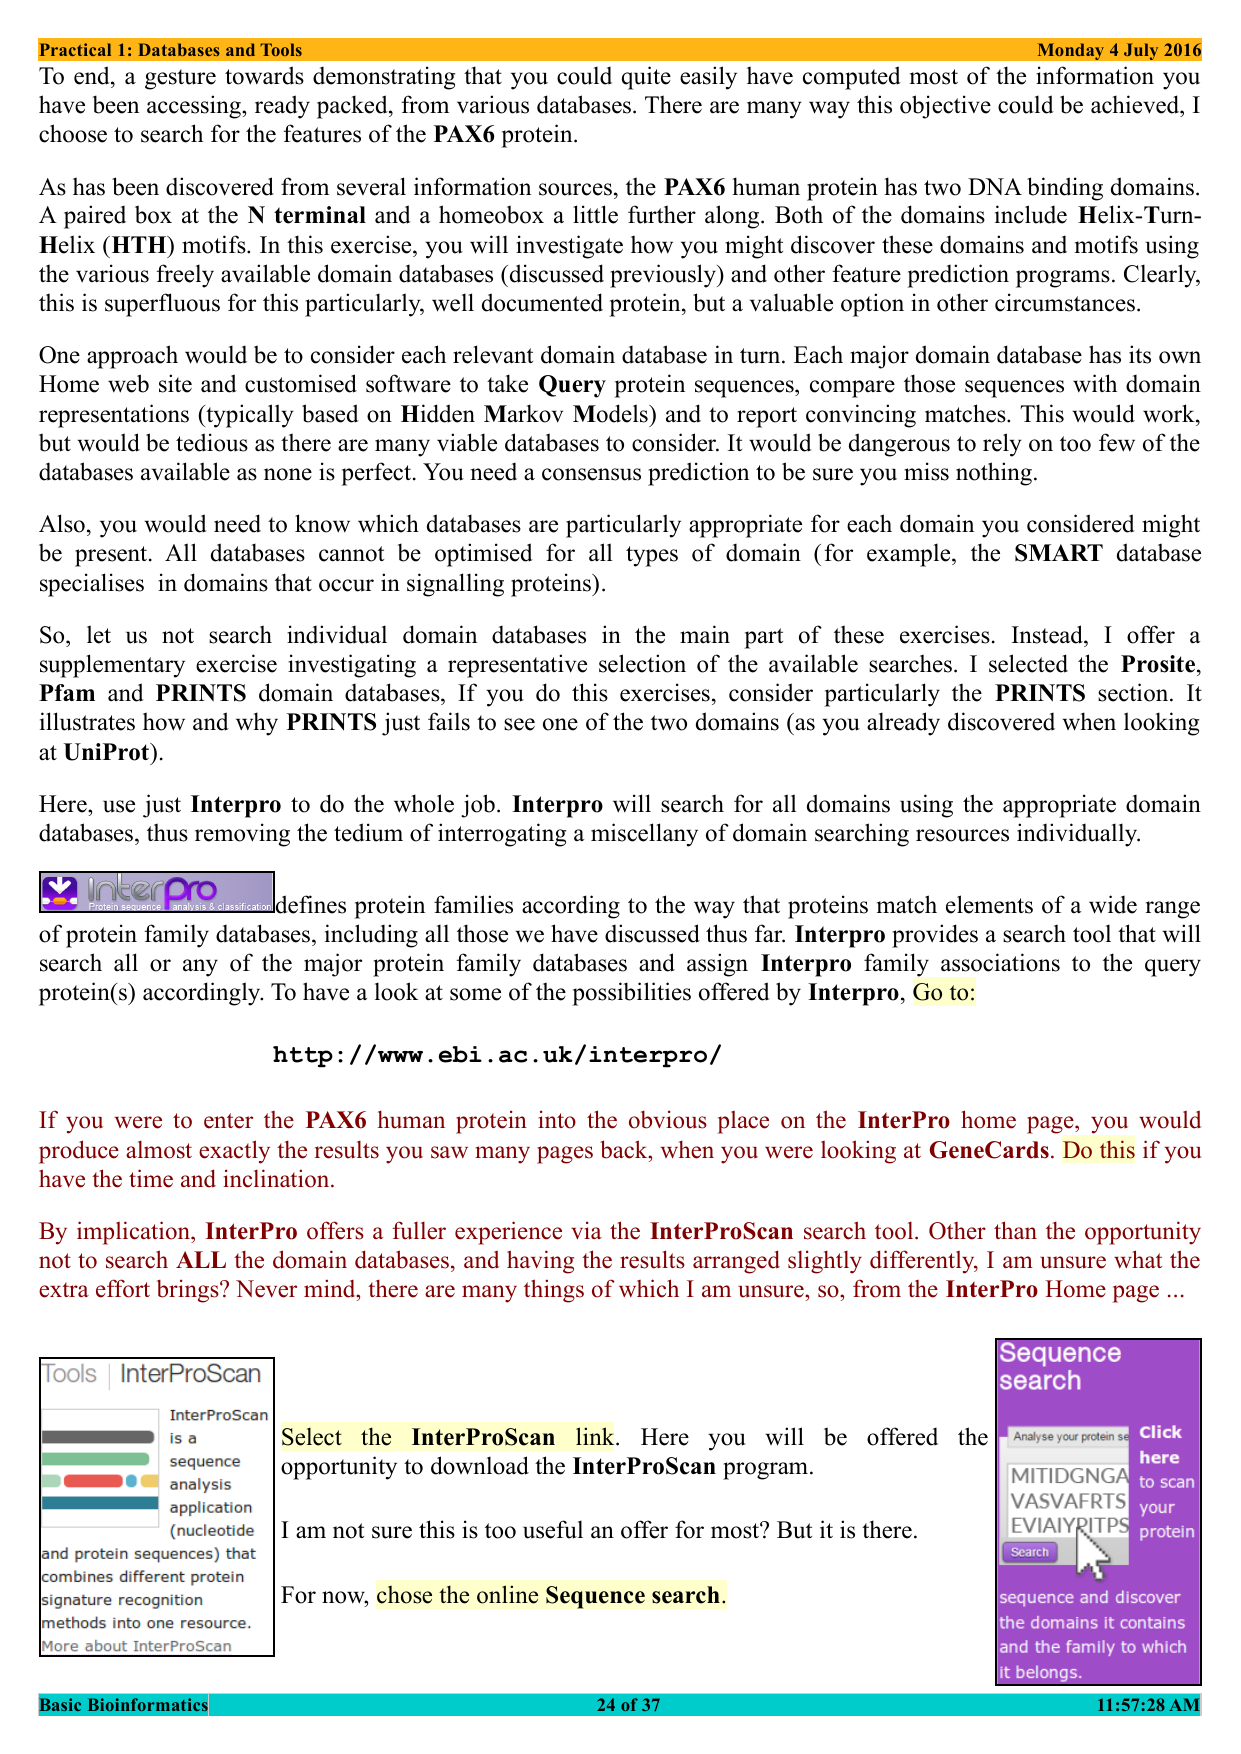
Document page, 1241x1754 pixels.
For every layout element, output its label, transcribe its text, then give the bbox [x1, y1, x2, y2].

text I am not sure this is too useful an offer for most? But it is there. [275, 1515, 995, 1544]
text http://www.ebi.ac.uk/interpro/ [37, 1041, 1202, 1070]
text Select the InterProScan link. Here you will be offered the opportunity to download the InterProScan program. [275, 1422, 995, 1480]
text One approach would be to consider each relevant domain database in turn. Each major domain database has its own Home web site and customised software to take Query protein sequences, compare those sequences with domain representations (typically based on Hidden Markov Models) and to report convincing matches. This would work, but would be tedious as there are many viable databases to consider. It would be dangerous to rely on too few of the databases available as none is perfect. You need a consensus prediction to be sure you miss nothing. [38, 340, 1202, 486]
text By implication, InterPro offers a fuller experience via the InterProScan search tool. Other than the opportunity not to search ALL the domain databases, and having the results arranged slightly differently, I am unsure what the extra effort brings? Never mind, there are many things of which I am unsure, so, from the InterPro Home page ... [38, 1216, 1202, 1303]
text If you were to enter the PAX6 human protein into the obvious place on the InterPro home page, you would produce almost exactly the results you saw many pages back, when you were looking at GeneCards. Do this if you have the time and inclination. [38, 1105, 1202, 1193]
text Here, use just Interpro to do the whole job. Interpro will search for all domains using the appropriate domain databases, thus removing the tedium of interrogating a miscellany of domain searching resources individually. [38, 789, 1202, 847]
text To end, a gesture towards demonstrating that you could quite easily have computed most of the information you have been accessing, ready packed, from various databases. There are many way this objective could be achieved, I choose to search for the features of the PAX6 protein. [38, 61, 1202, 148]
text defines protein families according to the way that proteins match elements of a wide range of protein family databases, including all those we have discussed thus far. Interpro provides a search tool that will search all or any of the major protein family databases and assign Interpro family associations to the query protein(s) accordingly. To have a look at some of the possibilities offered by Interpro, Go to: [38, 871, 1202, 1006]
picture [997, 1340, 1200, 1684]
text For now, chose the online Sequence search. [275, 1579, 995, 1609]
text As has been discovered from several information sources, the PAX6 human protein has two DNA binding domains. A paired box at the N terminal and a homeobox a little further along. Both of the domains include Helix-Turn-Helix (HTH) motifs. In this exercise, you will investigate how you might discover these domains and motifs using the various freely available domain databases (discussed previously) and other feature prediction programs. Clearly, this is superfluous for this particularly, well documented protein, but a valuable option in other circumstances. [38, 171, 1202, 317]
text Also, you would need to know which databases are particularly appropriate for each domain you considered might be present. All databases cannot be optimised for all types of domain (for example, the SMART database specialises in domains that occur in signalling proteins). [38, 509, 1202, 596]
picture [41, 873, 273, 911]
picture [41, 1359, 273, 1655]
text So, let us not search individual domain databases in the main part of these exercises. Instead, I offer a supplementary exercise investigating a representative selection of the available searches. I selected the Prosite, Pfam and PRINTS domain databases, If you do this exercises, consider particularly the PRINTS section. It illustrates how and why PRINTS just fails to see one of the two domains (as you already discovered when looking at UniProt). [38, 620, 1202, 765]
